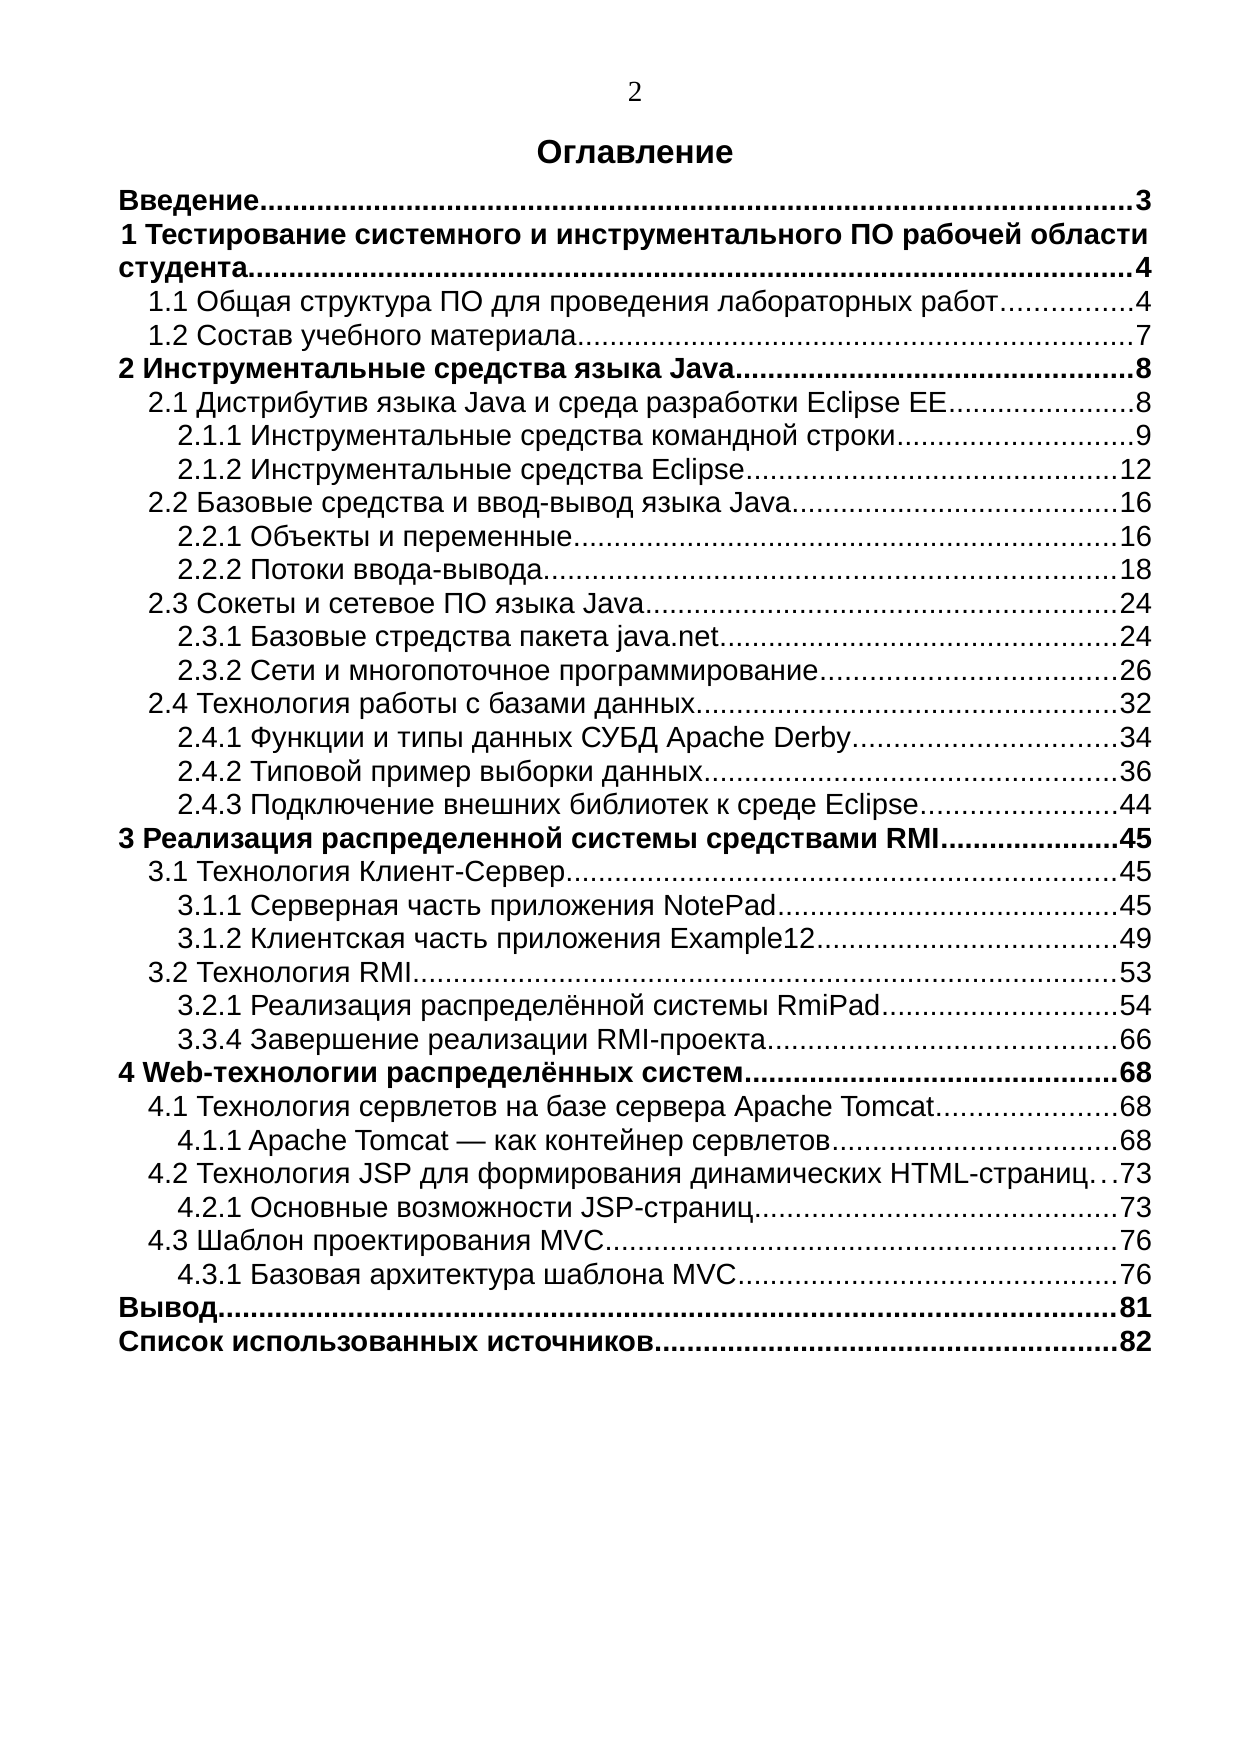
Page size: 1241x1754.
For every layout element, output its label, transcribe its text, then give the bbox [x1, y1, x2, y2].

text 2.4.3 Подключение внешних библиотек к среде Eclipse 44 [177, 787, 1152, 821]
text 3.2 Технология RMI 53 [148, 955, 1152, 988]
text 1.2 Состав учебного материала 7 [148, 318, 1152, 351]
text 4.2 Технология JSP для формирования динамических HTML-страниц 73 [148, 1156, 1152, 1190]
text 1.1 Общая структура ПО для проведения лабораторных работ 4 [148, 284, 1152, 318]
text 3.1 Технология Клиент-Сервер 45 [148, 854, 1152, 888]
text 2.2.1 Объекты и переменные 16 [177, 519, 1152, 552]
text 2.2.2 Потоки ввода-вывода 18 [177, 552, 1152, 586]
text 2 Инструментальные средства языка Java 8 [118, 351, 1152, 385]
text Список использованных источников 82 [118, 1324, 1152, 1357]
text 4.1.1 Apache Tomcat — как контейнер сервлетов 68 [177, 1123, 1152, 1156]
text 3.3.4 Завершение реализации RMI-проекта 66 [177, 1022, 1152, 1056]
text 2.4.1 Функции и типы данных СУБД Apache Derby 34 [177, 720, 1152, 754]
text 2.4.2 Типовой пример выборки данных 36 [177, 754, 1152, 787]
text 3.1.2 Клиентская часть приложения Example12 49 [177, 921, 1152, 955]
text 4.1 Технология сервлетов на базе сервера Apache Tomcat 68 [148, 1089, 1152, 1123]
text Введение 3 [118, 183, 1152, 217]
text 4 Web-технологии распределённых систем 68 [118, 1056, 1152, 1089]
text 1 Тестирование системного и инструментального ПО рабочей области студента 4 [118, 217, 1152, 284]
subtitle Оглавление [118, 132, 1152, 171]
text 4.2.1 Основные возможности JSP-страниц 73 [177, 1190, 1152, 1223]
text 4.3.1 Базовая архитектура шаблона MVC 76 [177, 1257, 1152, 1290]
text 2.1 Дистрибутив языка Java и среда разработки Eclipse EE 8 [148, 385, 1152, 418]
text 2.4 Технология работы с базами данных 32 [148, 687, 1152, 720]
text 3 Реализация распределенной системы средствами RMI 45 [118, 821, 1152, 854]
text 2.1.2 Инструментальные средства Eclipse 12 [177, 452, 1152, 485]
text 3.2.1 Реализация распределённой системы RmiPad 54 [177, 988, 1152, 1022]
text 2.3.1 Базовые стредства пакета java.net 24 [177, 619, 1152, 653]
text 2.2 Базовые средства и ввод-вывод языка Java 16 [148, 485, 1152, 519]
text 2.1.1 Инструментальные средства командной строки 9 [177, 418, 1152, 452]
text Вывод 81 [118, 1290, 1152, 1324]
text 2.3 Сокеты и сетевое ПО языка Java 24 [148, 586, 1152, 619]
text 4.3 Шаблон проектирования MVC 76 [148, 1223, 1152, 1257]
text 3.1.1 Серверная часть приложения NotePad 45 [177, 888, 1152, 921]
text 2.3.2 Сети и многопоточное программирование 26 [177, 653, 1152, 687]
